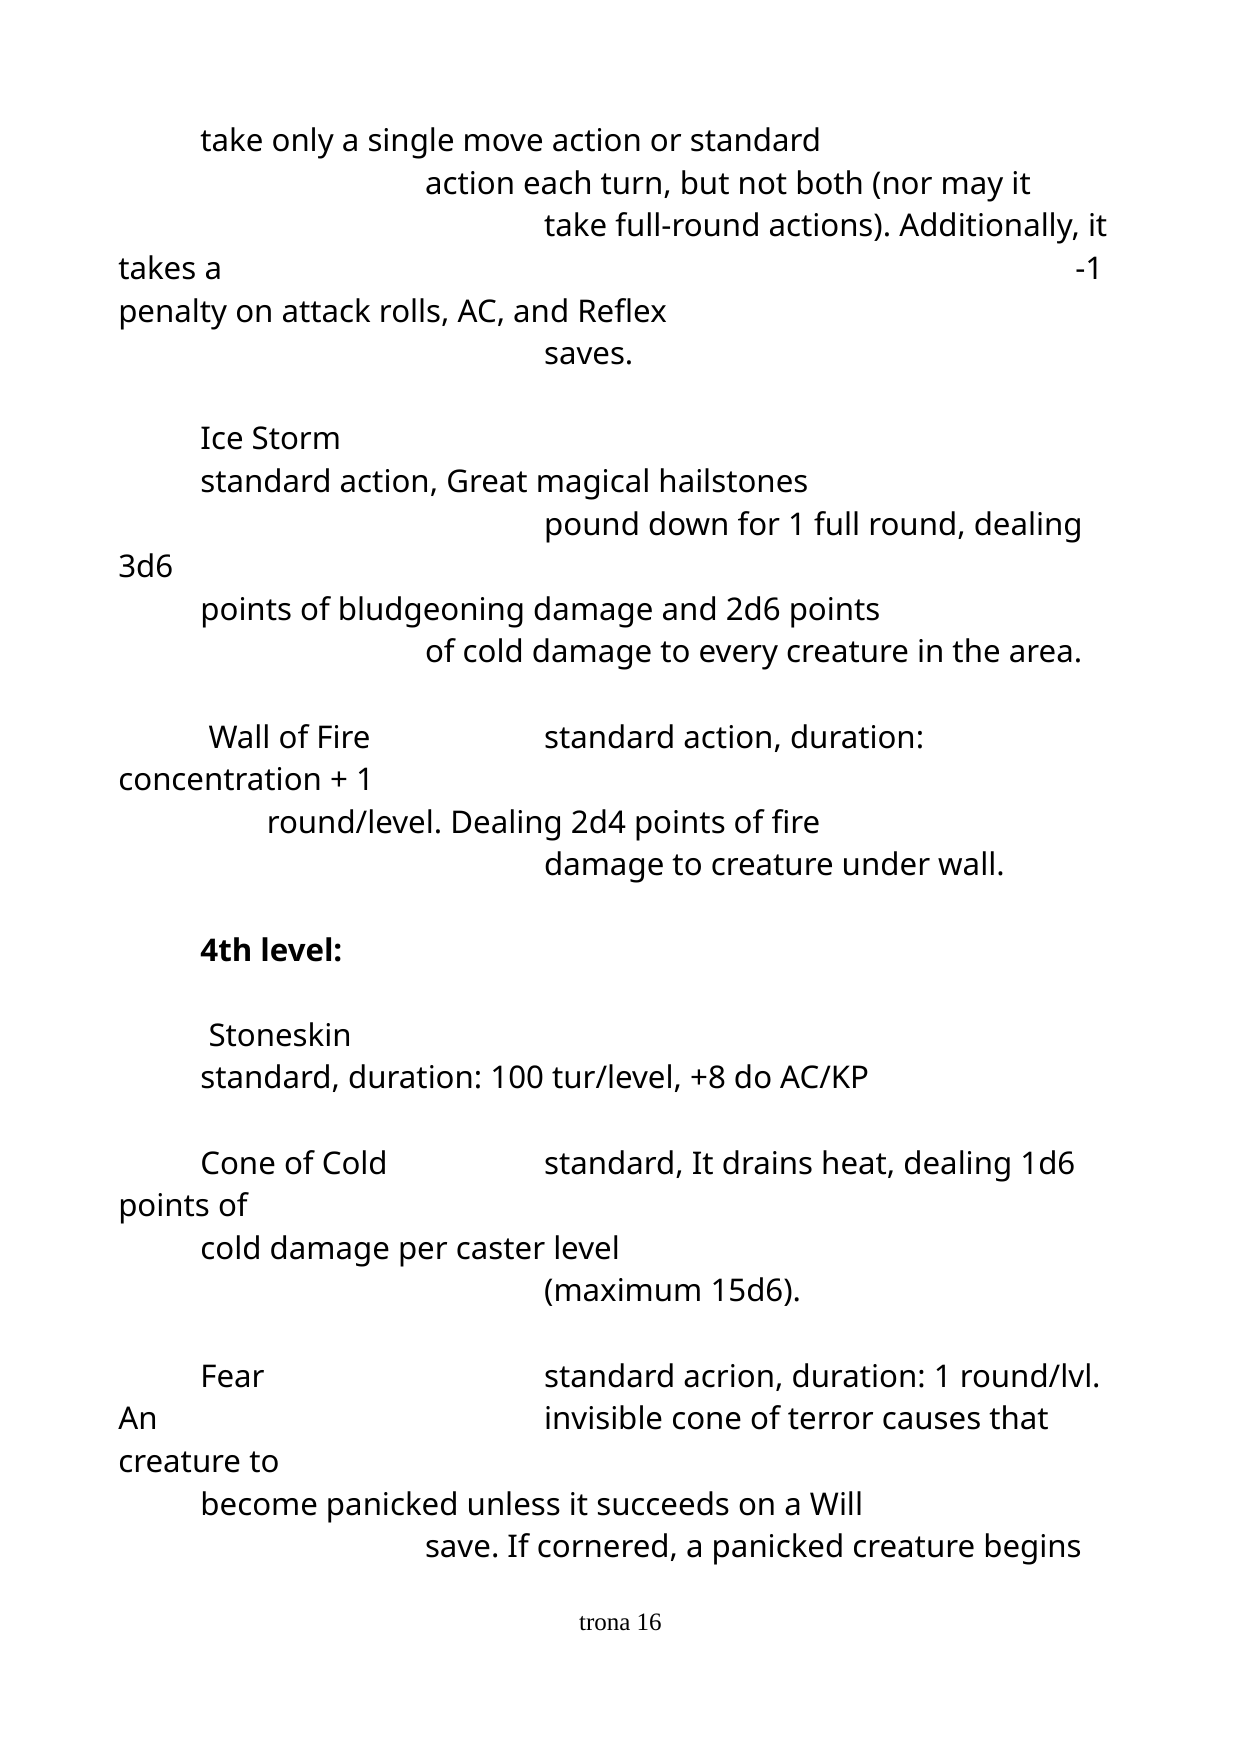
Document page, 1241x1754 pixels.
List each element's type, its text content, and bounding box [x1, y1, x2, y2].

text Stoneskin standard, duration: 100 tur/level, +8 do AC/KP Cone of Cold standard, It drains heat, dealing 1d6 points of cold damage per caster level [118, 1013, 1122, 1268]
text (maximum 15d6). [118, 1268, 1122, 1311]
text Fear standard acrion, duration: 1 round/lvl. An invisible cone of terror causes that creature to become panicked unless it succeeds on a Will save. If cornered, a panicked creature begins [118, 1354, 1122, 1567]
text Ice Storm standard action, Great magical hailstones pound down for 1 full round, dealing 3d6 points of bludgeoning damage and 2d6 points of cold damage to every creature in the area. [118, 416, 1122, 672]
text Wall of Fire standard action, duration: concentration + 1 round/level. Dealing 2d4 points of fire damage to creature under wall. [118, 714, 1122, 885]
text take only a single move action or standard action each turn, but not both (nor may it take full-round actions). Additionally, it takes a -1 penalty on attack rolls, AC, and Reflex saves. [118, 118, 1122, 374]
text 4th level: [118, 928, 1122, 970]
